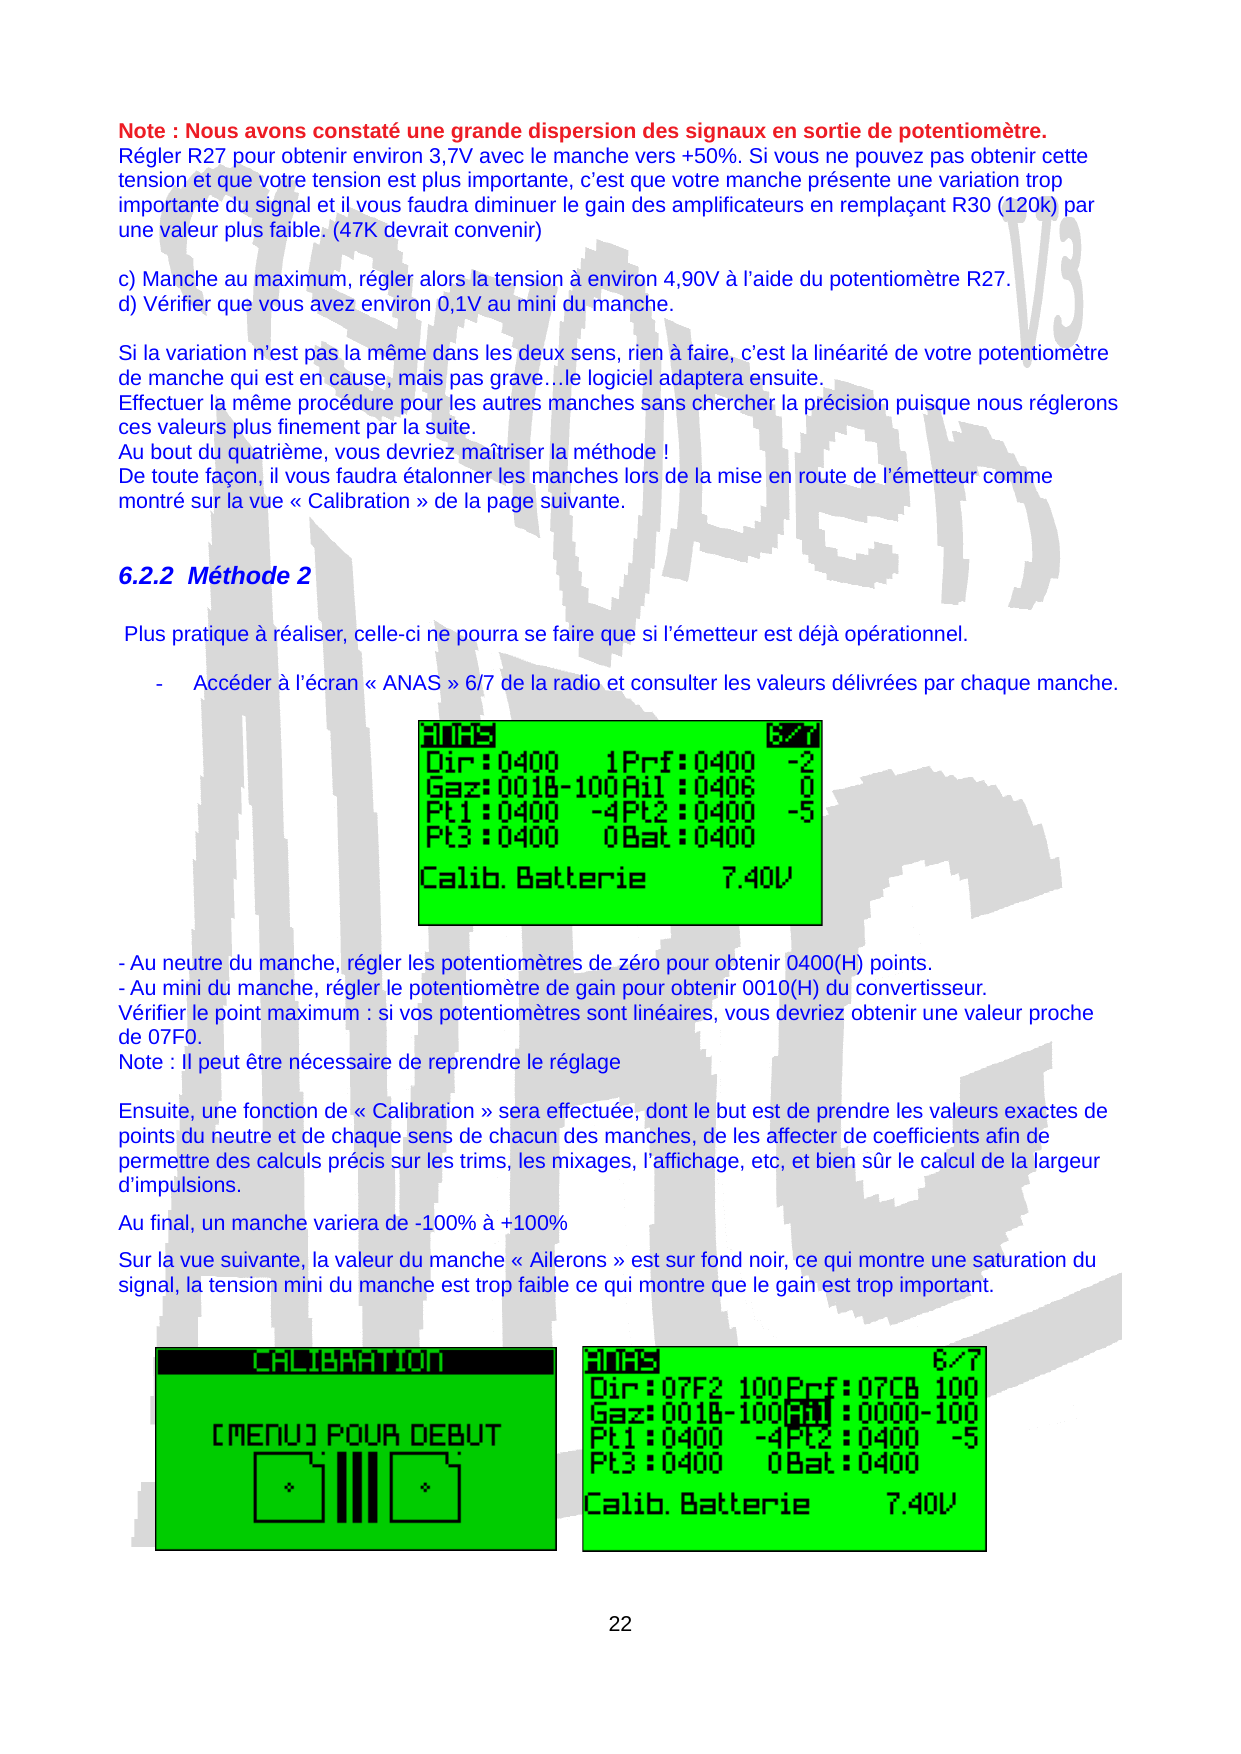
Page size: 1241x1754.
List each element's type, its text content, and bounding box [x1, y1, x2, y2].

subtitle 6.2.2 Méthode 2 [118, 561, 1122, 589]
text - Au neutre du manche, régler les potentiomètres de zéro pour obtenir 0400(H) points. [118, 951, 1122, 975]
text Note : Nous avons constaté une grande dispersion des signaux en sortie de potentiomètre. [118, 118, 1122, 143]
text De toute façon, il vous faudra étalonner les manches lors de la mise en route de l’émetteur comme montré sur la vue « Calibration » de la page suivante. [118, 464, 1122, 513]
picture [155, 1347, 557, 1551]
text Plus pratique à réaliser, celle-ci ne pourra se faire que si l’émetteur est déjà opérationnel. [118, 621, 1122, 645]
text d) Vérifier que vous avez environ 0,1V au mini du manche. [118, 291, 1122, 316]
text Régler R27 pour obtenir environ 3,7V avec le manche vers +50%. Si vous ne pouvez pas obtenir cette tension et que votre tension est plus importante, c’est que votre manche présente une variation trop importante du signal et il vous faudra diminuer le gain des amplificateurs en remplaçant R30 (120k) par une valeur plus faible. (47K devrait convenir) [118, 143, 1122, 242]
text Au final, un manche variera de -100% à +100% [118, 1210, 1122, 1234]
text Note : Il peut être nécessaire de reprendre le réglage [118, 1049, 1122, 1074]
picture [582, 1346, 987, 1552]
text Sur la vue suivante, la valeur du manche « Ailerons » est sur fond noir, ce qui montre une saturation du signal, la tension mini du manche est trop faible ce qui montre que le gain est trop important. [118, 1247, 1122, 1296]
text Effectuer la même procédure pour les autres manches sans chercher la précision puisque nous réglerons ces valeurs plus finement par la suite. [118, 390, 1122, 439]
text Vérifier le point maximum : si vos potentiomètres sont linéaires, vous devriez obtenir une valeur proche de 07F0. [118, 1000, 1122, 1049]
text Au bout du quatrième, vous devriez maîtriser la méthode ! [118, 439, 1122, 464]
text c) Manche au maximum, régler alors la tension à environ 4,90V à l’aide du potentiomètre R27. [118, 266, 1122, 291]
list Accéder à l’écran « ANAS » 6/7 de la radio et consulter les valeurs délivrées par chaque manche. [156, 670, 1122, 695]
text Si la variation n’est pas la même dans les deux sens, rien à faire, c’est la linéarité de votre potentiomètre de manche qui est en cause, mais pas grave…le logiciel adaptera ensuite. [118, 340, 1122, 390]
text - Au mini du manche, régler le potentiomètre de gain pour obtenir 0010(H) du convertisseur. [118, 975, 1122, 1000]
text Ensuite, une fonction de « Calibration » sera effectuée, dont le but est de prendre les valeurs exactes de points du neutre et de chaque sens de chacun des manches, de les affecter de coefficients afin de permettre des calculs précis sur les trims, les mixages, l’affichage, etc, et bien sûr le calcul de la largeur d’impulsions. [118, 1099, 1122, 1197]
picture [418, 720, 823, 926]
